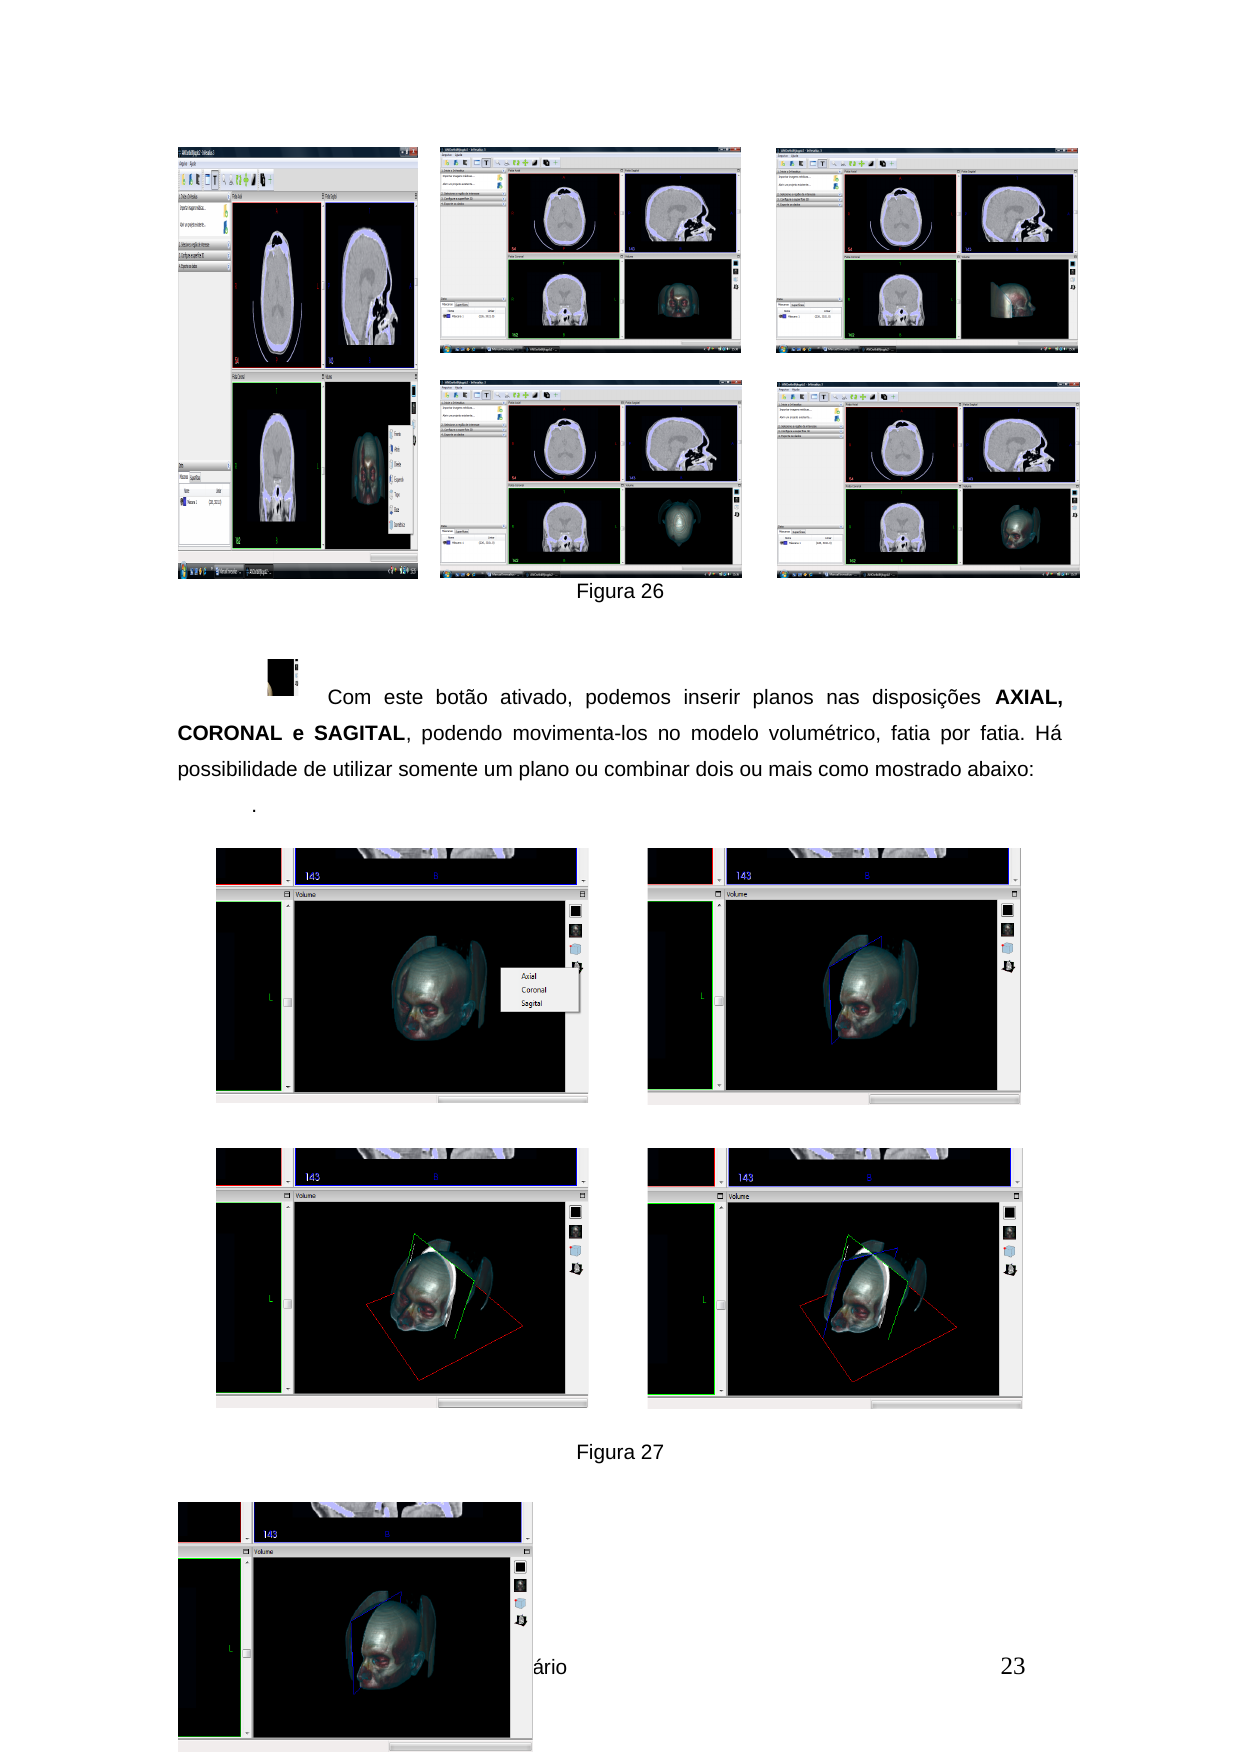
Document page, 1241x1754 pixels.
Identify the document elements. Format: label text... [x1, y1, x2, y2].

text . [177, 793, 1063, 817]
picture [440, 380, 742, 578]
picture [178, 147, 418, 579]
text Figura 26 [177, 579, 1063, 603]
text Com este botão ativado, podemos inserir planos nas disposições AXIAL, CORONAL e SAGITAL, podendo movimenta-los no modelo volumétrico, fatia por fatia. Há possibilidade de utilizar somente um plano ou combinar dois ou mais como mostrado abaixo: [177, 651, 1063, 781]
text Figura 27 [177, 1439, 1063, 1463]
picture [440, 147, 741, 353]
picture [777, 382, 1080, 578]
picture [776, 148, 1078, 353]
